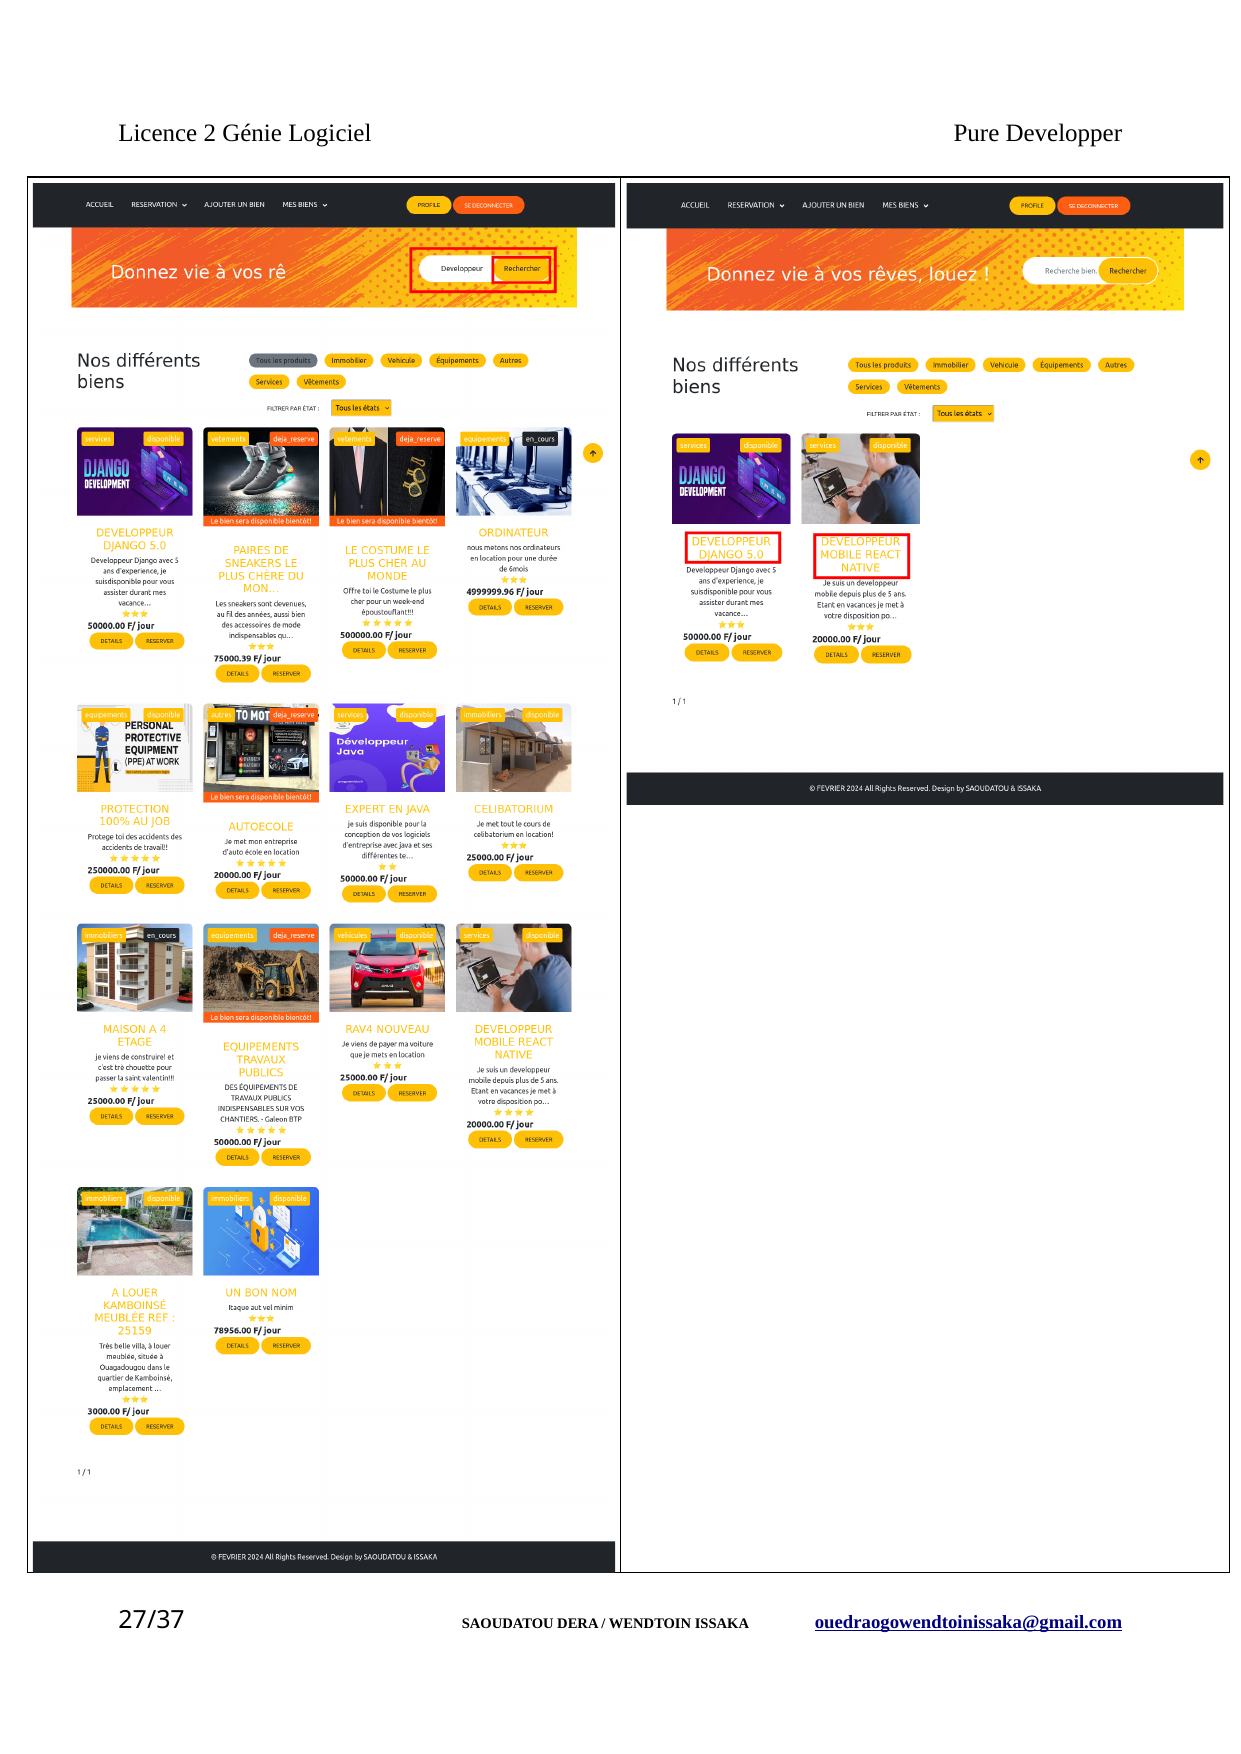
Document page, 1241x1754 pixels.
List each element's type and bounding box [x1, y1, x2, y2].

table_cell [621, 178, 1229, 1572]
picture [626, 183, 1224, 812]
picture [32, 183, 615, 1580]
table_cell [28, 178, 620, 1572]
